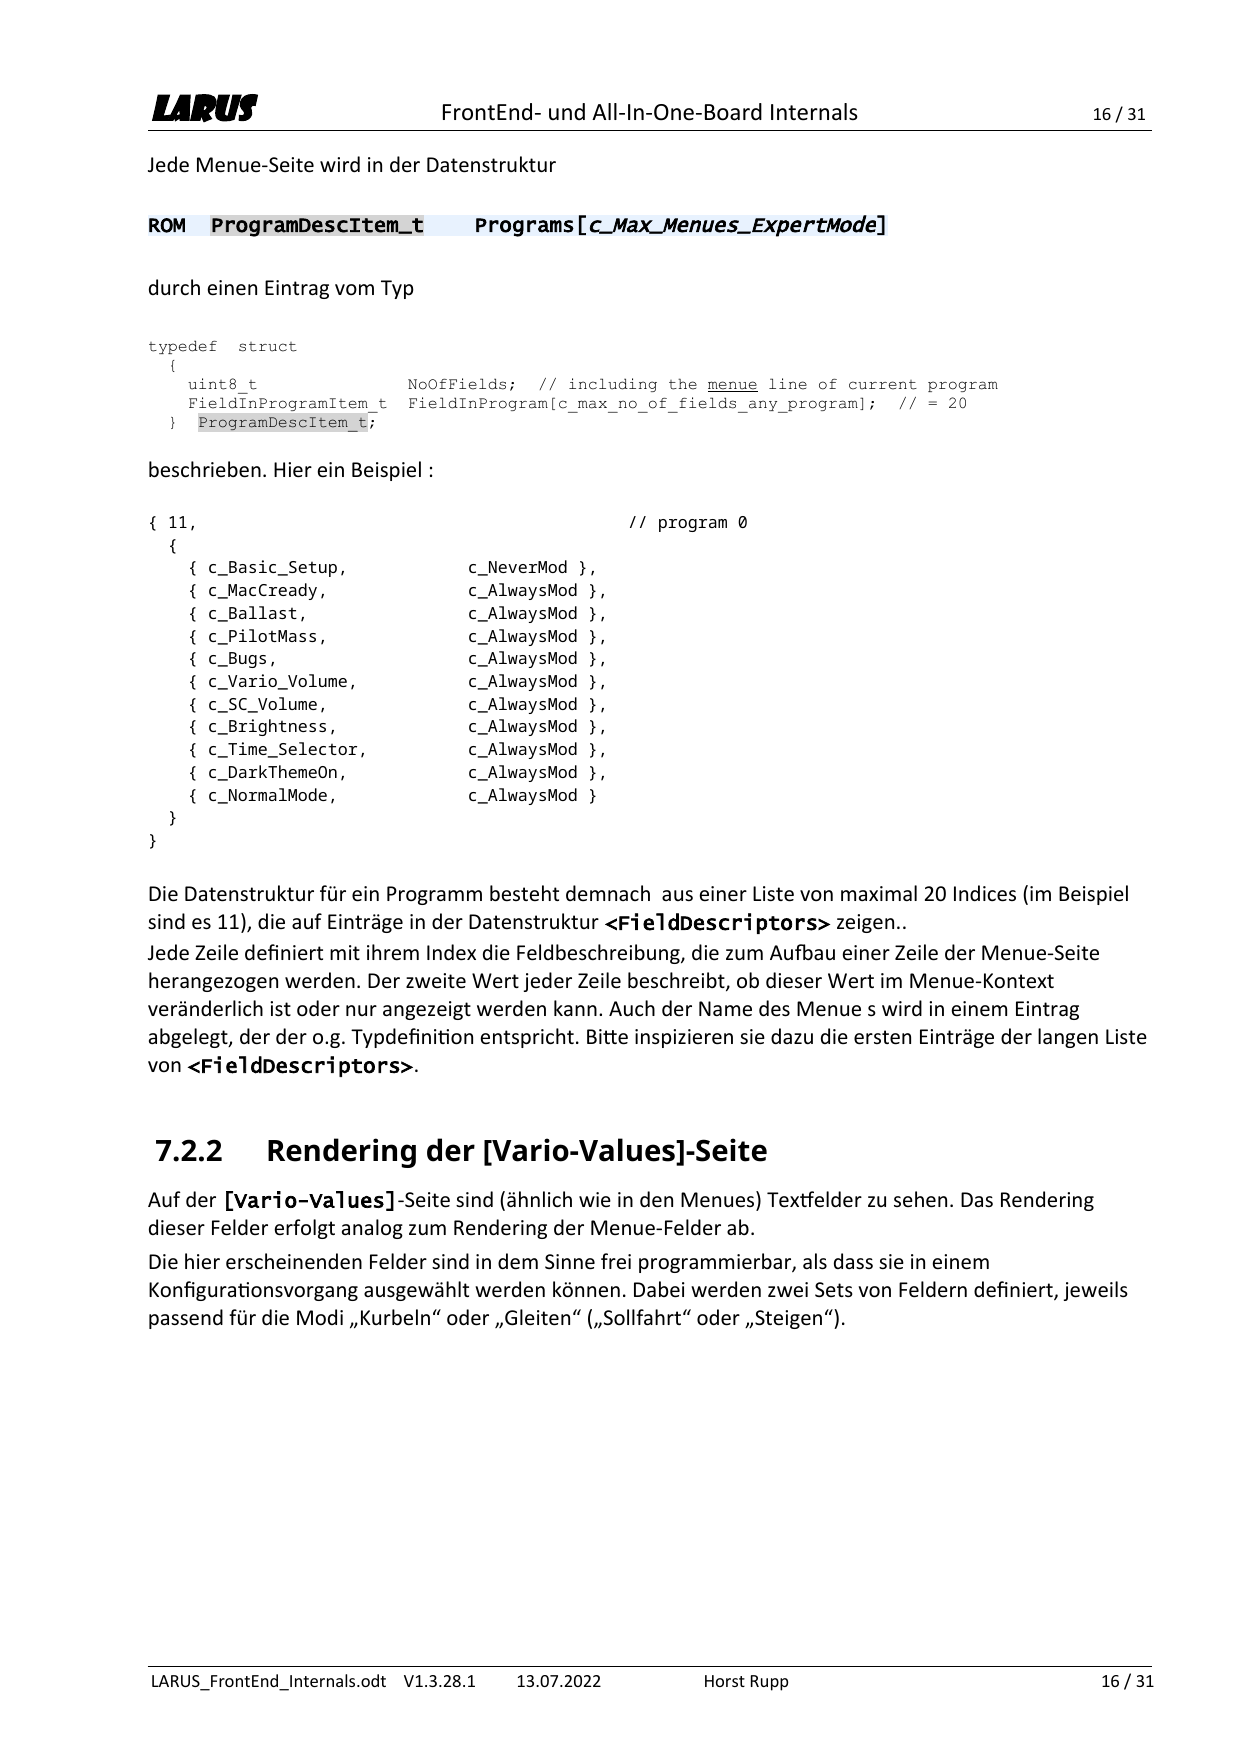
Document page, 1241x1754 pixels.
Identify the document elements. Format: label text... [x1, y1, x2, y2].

text Jede Menue-Seite wird in der Datenstruktur [148, 151, 1140, 178]
subtitle Rendering der [Vario-Values]-Seite [148, 1130, 1152, 1170]
text { c_Brightness, c_AlwaysMod }, [148, 715, 1140, 738]
text Auf der [Vario-Values]-Seite sind (ähnlich wie in den Menues) Textfelder zu sehen. Das Rendering dieser Felder erfolgt analog zum Rendering der Menue-Felder ab. [148, 1185, 1152, 1241]
text Die hier erscheinenden Felder sind in dem Sinne frei programmierbar, als dass sie in einem Konfigurationsvorgang ausgewählt werden können. Dabei werden zwei Sets von Feldern definiert, jeweils passend für die Modi „Kurbeln“ oder „Gleiten“ („Sollfahrt“ oder „Steigen“). [148, 1247, 1152, 1331]
text { c_Bugs, c_AlwaysMod }, [148, 647, 1140, 670]
text { c_DarkThemeOn, c_AlwaysMod }, [148, 761, 1140, 783]
text ROM ProgramDescItem_t Programs[c_Max_Menues_ExpertMode] [148, 215, 578, 236]
text { 11, // program 0 [148, 511, 1140, 533]
text { c_Vario_Volume, c_AlwaysMod }, [148, 670, 1140, 692]
text } [148, 806, 1140, 829]
text { [148, 533, 1140, 556]
text uint8_t NoOfFields; // including the menue line of current program [148, 375, 1152, 394]
text } ProgramDescItem_t; [148, 413, 1152, 432]
text beschrieben. Hier ein Beispiel : [148, 455, 1140, 483]
text Jede Zeile definiert mit ihrem Index die Feldbeschreibung, die zum Aufbau einer Zeile der Menue-Seite herangezogen werden. Der zweite Wert jeder Zeile beschreibt, ob dieser Wert im Menue-Kontext veränderlich ist oder nur angezeigt werden kann. Auch der Name des Menue s wird in einem Eintrag abgelegt, der der o.g. Typdefinition entspricht. Bitte inspizieren sie dazu die ersten Einträge der langen Liste von <FieldDescriptors>. [148, 938, 1152, 1078]
text { c_PilotMass, c_AlwaysMod }, [148, 624, 1140, 647]
text { [148, 357, 1152, 375]
text ROM ProgramDescItem_t Programs[c_Max_Menues_ExpertMode] [582, 215, 881, 236]
text ROM ProgramDescItem_t Programs[c_Max_Menues_ExpertMode] [885, 215, 1140, 236]
text { c_Time_Selector, c_AlwaysMod }, [148, 738, 1140, 761]
text { c_Ballast, c_AlwaysMod }, [148, 602, 1140, 624]
text durch einen Eintrag vom Typ [148, 273, 1140, 301]
text { c_NormalMode, c_AlwaysMod } [148, 783, 1140, 806]
text typedef struct [148, 338, 1152, 357]
text { c_SC_Volume, c_AlwaysMod }, [148, 692, 1140, 715]
text { c_Basic_Setup, c_NeverMod }, [148, 556, 1140, 579]
text Die Datenstruktur für ein Programm besteht demnach aus einer Liste von maximal 20 Indices (im Beispiel sind es 11), die auf Einträge in der Datenstruktur <FieldDescriptors> zeigen.. [148, 879, 1140, 935]
text } [148, 829, 1140, 851]
text FieldInProgramItem_t FieldInProgram[c_max_no_of_fields_any_program]; // = 20 [148, 394, 1152, 413]
text { c_MacCready, c_AlwaysMod }, [148, 579, 1140, 602]
